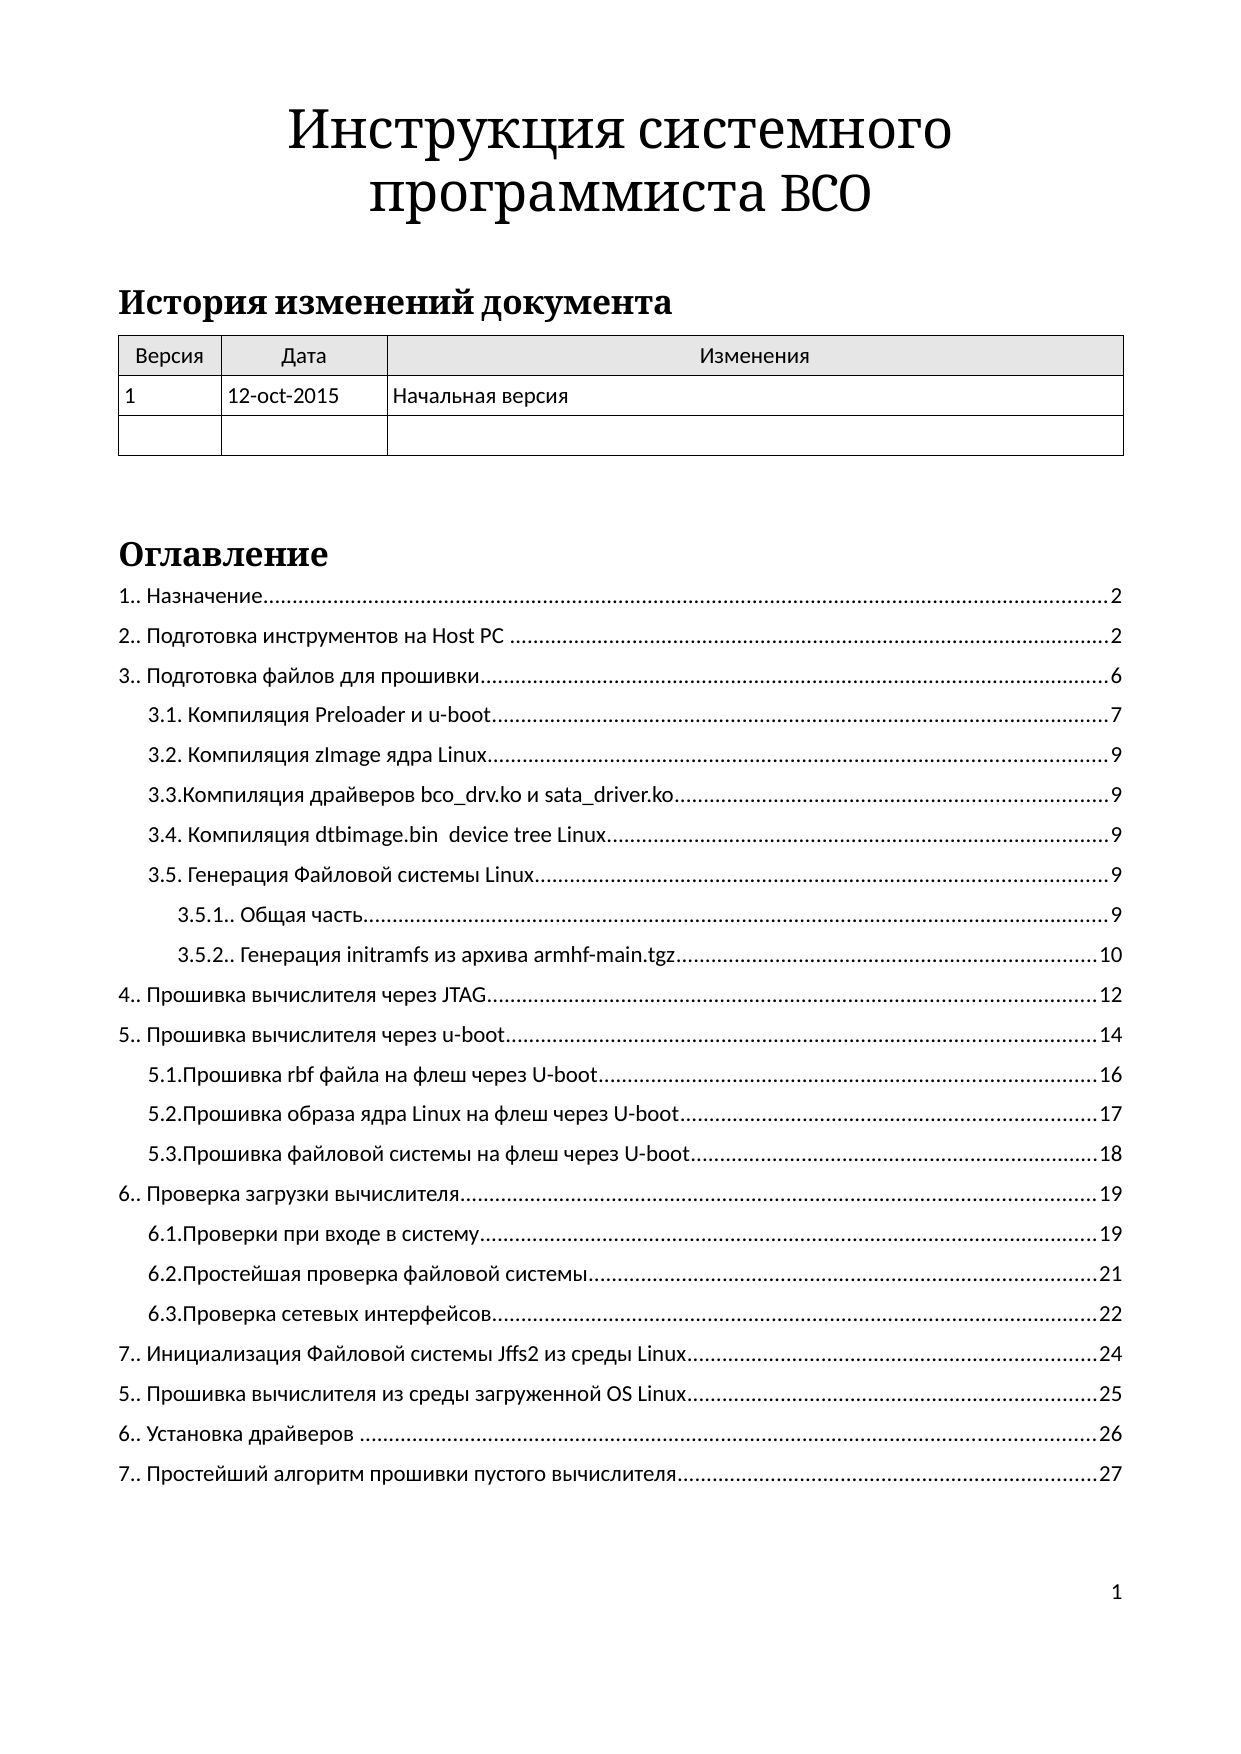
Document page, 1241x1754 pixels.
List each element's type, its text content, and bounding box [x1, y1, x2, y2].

table_cell [222, 416, 387, 455]
text 3.3.Компиляция драйверов bco_drv.ko и sata_driver.ko 9 [148, 780, 1122, 808]
text 5.3.Прошивка файловой системы на флеш через U-boot 18 [148, 1139, 1122, 1167]
text 7.. Инициализация Файловой системы Jffs2 из среды Linux 24 [118, 1339, 1122, 1367]
text 3.1. Компиляция Preloader и u-boot 7 [148, 701, 1122, 729]
text 5.. Прошивка вычислителя из среды загруженной OS Linux 25 [118, 1379, 1122, 1407]
table_header Изменения [388, 336, 1123, 375]
text 5.. Прошивка вычислителя через u-boot 14 [118, 1020, 1122, 1048]
text 3.5. Генерация Файловой системы Linux 9 [148, 860, 1122, 888]
text 6.. Проверка загрузки вычислителя 19 [118, 1179, 1122, 1207]
text 6.. Установка драйверов 26 [118, 1419, 1122, 1447]
text 5.1.Прошивка rbf файла на флеш через U-boot 16 [148, 1060, 1122, 1088]
text 7.. Простейший алгоритм прошивки пустого вычислителя 27 [118, 1459, 1122, 1487]
text 4.. Прошивка вычислителя через JTAG 12 [118, 980, 1122, 1008]
text 3.2. Компиляция zImage ядра Linux 9 [148, 741, 1122, 768]
text 5.2.Прошивка образа ядра Linux на флеш через U-boot 17 [148, 1099, 1122, 1128]
table_cell 1 [119, 376, 221, 415]
text 6.1.Проверки при входе в систему 19 [148, 1219, 1122, 1247]
subtitle Оглавление [118, 537, 1122, 575]
table_header Дата [222, 336, 387, 375]
text Инструкция системного программиста BCO [118, 100, 1122, 224]
table_cell Начальная версия [388, 376, 1123, 415]
text История изменений документа [118, 284, 1122, 323]
text 6.2.Простейшая проверка файловой системы 21 [148, 1259, 1122, 1287]
text 3.5.2.. Генерация initramfs из архива armhf-main.tgz 10 [177, 940, 1122, 968]
table_cell [119, 416, 221, 455]
table_header Версия [119, 336, 221, 375]
text 6.3.Проверка сетевых интерфейсов 22 [148, 1299, 1122, 1327]
text 3.5.1.. Общая часть 9 [177, 900, 1122, 928]
text 2.. Подготовка инструментов на Host PC 2 [118, 621, 1122, 649]
text 1.. Назначение 2 [118, 581, 1122, 609]
table_cell 12-oct-2015 [222, 376, 387, 415]
table_cell [388, 416, 1123, 455]
text 3.. Подготовка файлов для прошивки 6 [118, 661, 1122, 689]
text 3.4. Компиляция dtbimage.bin device tree Linux 9 [148, 820, 1122, 848]
